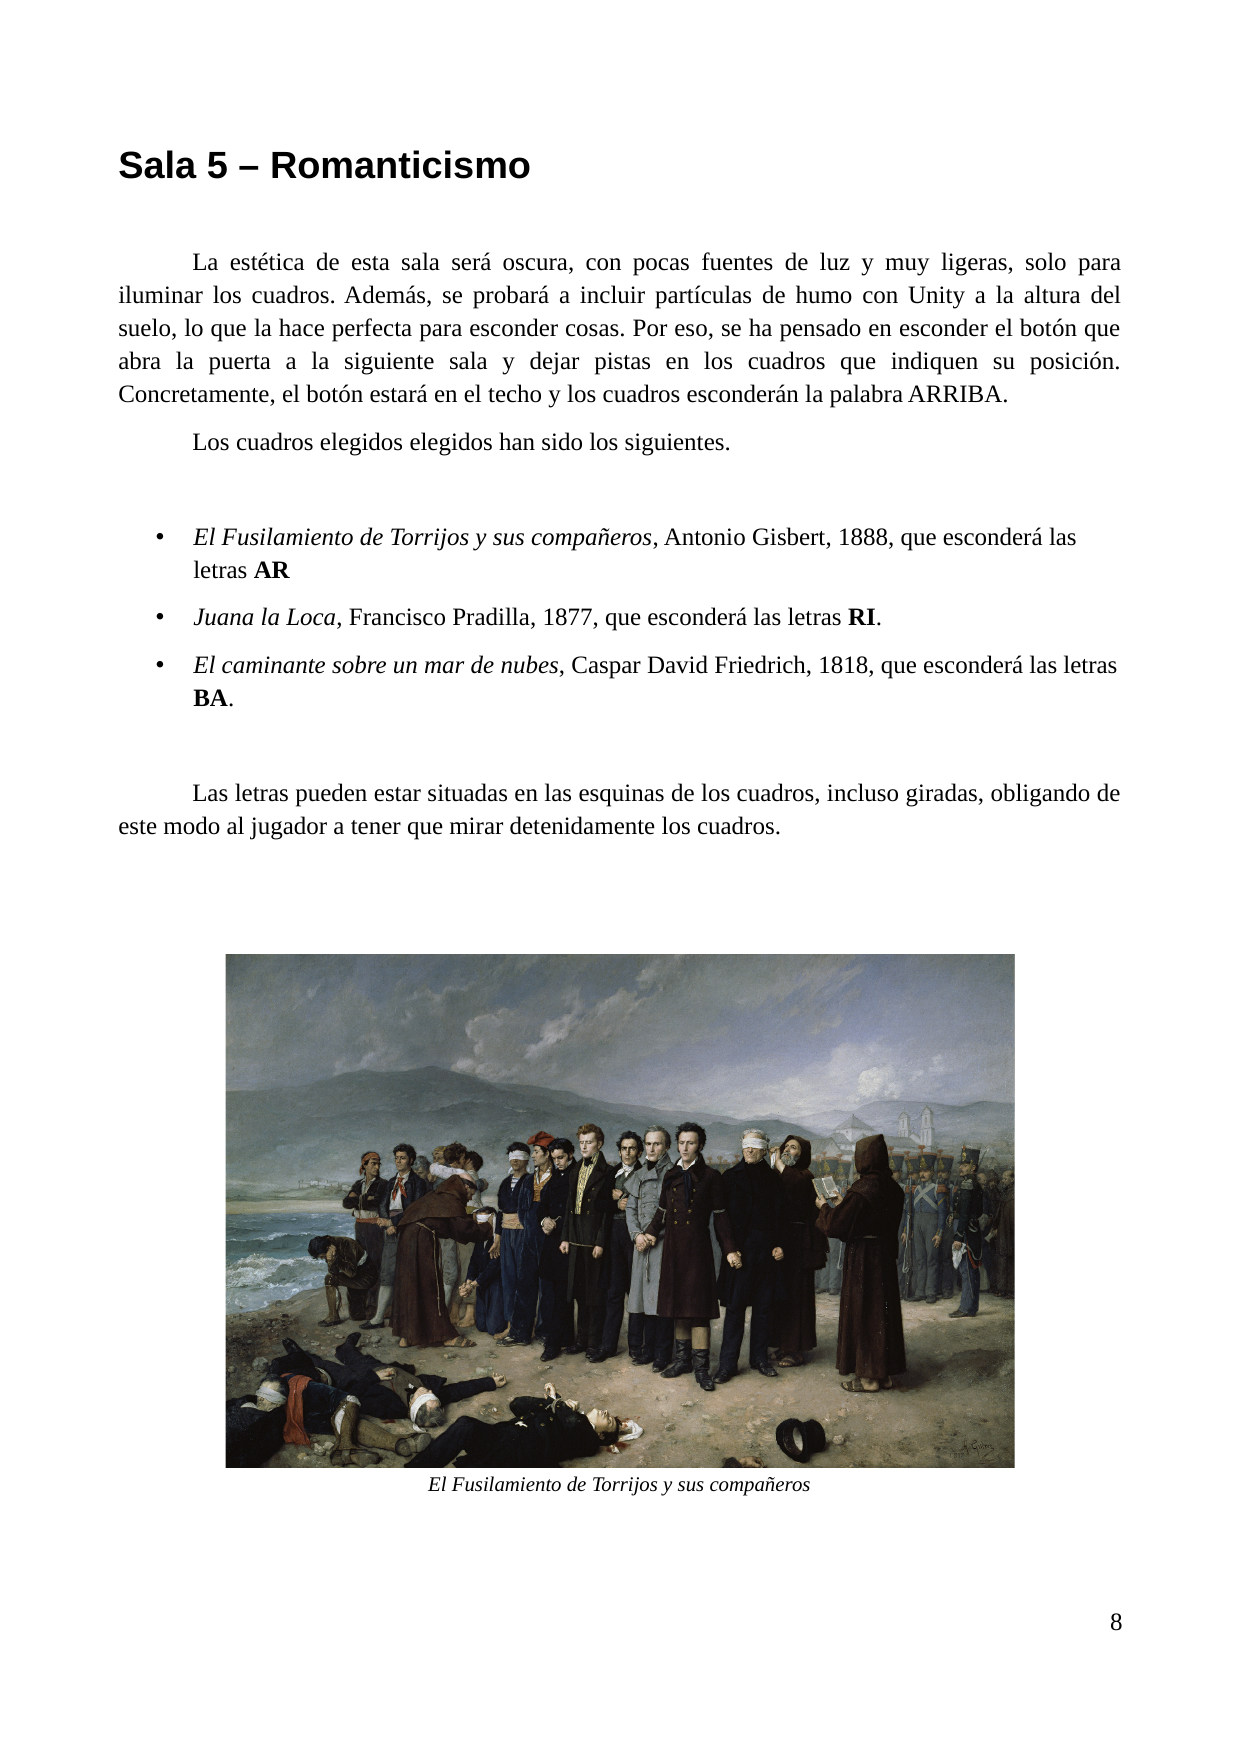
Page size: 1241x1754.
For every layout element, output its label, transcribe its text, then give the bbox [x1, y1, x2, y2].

picture [225, 954, 1015, 1468]
text El Fusilamiento de Torrijos y sus compañeros [118, 954, 1122, 1496]
list El caminante sobre un mar de nubes, Caspar David Friedrich, 1818, que esconderá las letras BA. [156, 650, 1122, 712]
text La estética de esta sala será oscura, con pocas fuentes de luz y muy ligeras, solo para iluminar los cuadros. Además, se probará a incluir partículas de humo con Unity a la altura del suelo, lo que la hace perfecta para esconder cosas. Por eso, se ha pensado en esconder el botón que abra la puerta a la siguiente sala y dejar pistas en los cuadros que indiquen su posición. Concretamente, el botón estará en el techo y los cuadros esconderán la palabra ARRIBA. [118, 247, 1122, 408]
list El Fusilamiento de Torrijos y sus compañeros, Antonio Gisbert, 1888, que esconderá las letras AR [156, 522, 1122, 583]
subtitle Sala 5 – Romanticismo [118, 143, 1122, 187]
list Juana la Loca, Francisco Pradilla, 1877, que esconderá las letras RI. [156, 602, 1122, 631]
text Las letras pueden estar situadas en las esquinas de los cuadros, incluso giradas, obligando de este modo al jugador a tener que mirar detenidamente los cuadros. [118, 778, 1122, 840]
text Los cuadros elegidos elegidos han sido los siguientes. [118, 427, 1122, 455]
